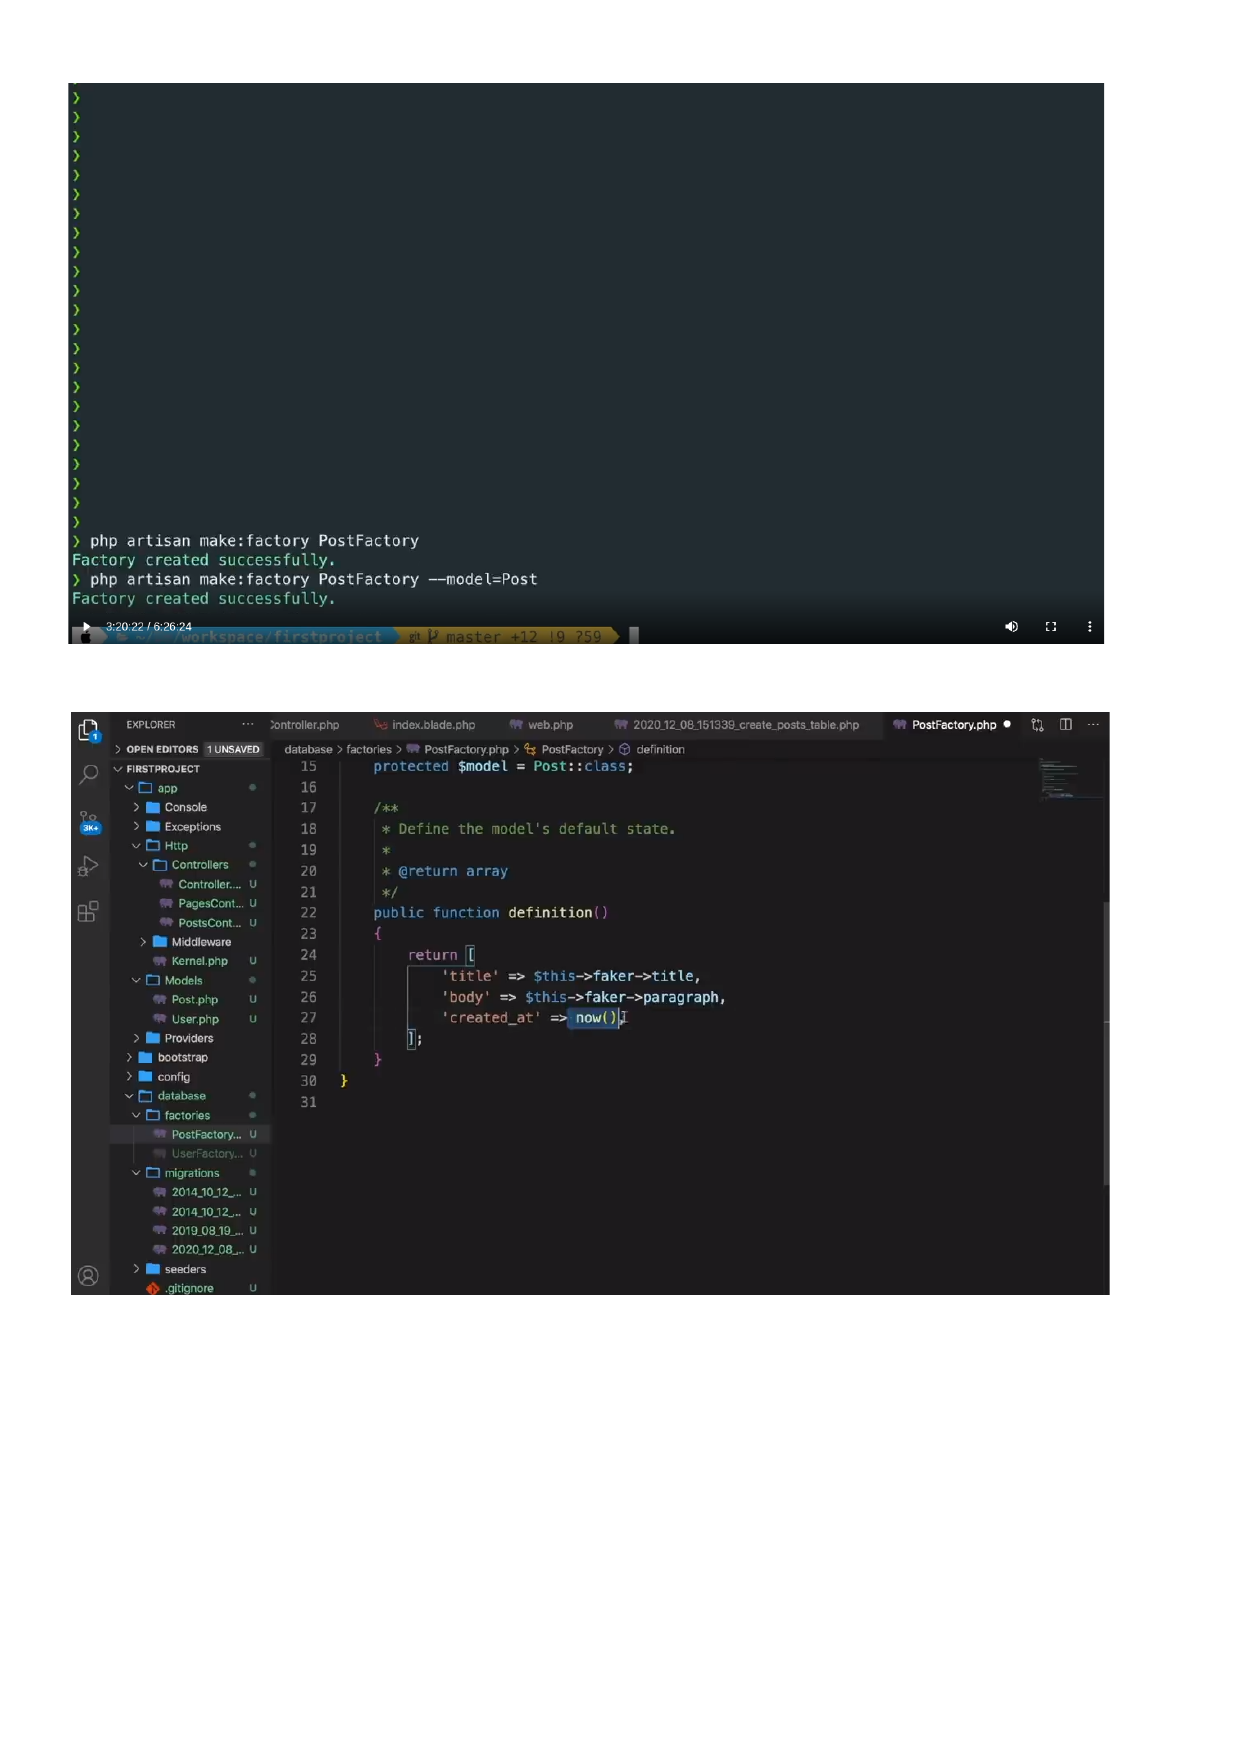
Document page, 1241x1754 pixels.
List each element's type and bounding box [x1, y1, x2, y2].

picture [71, 712, 1110, 1295]
picture [68, 83, 1105, 644]
